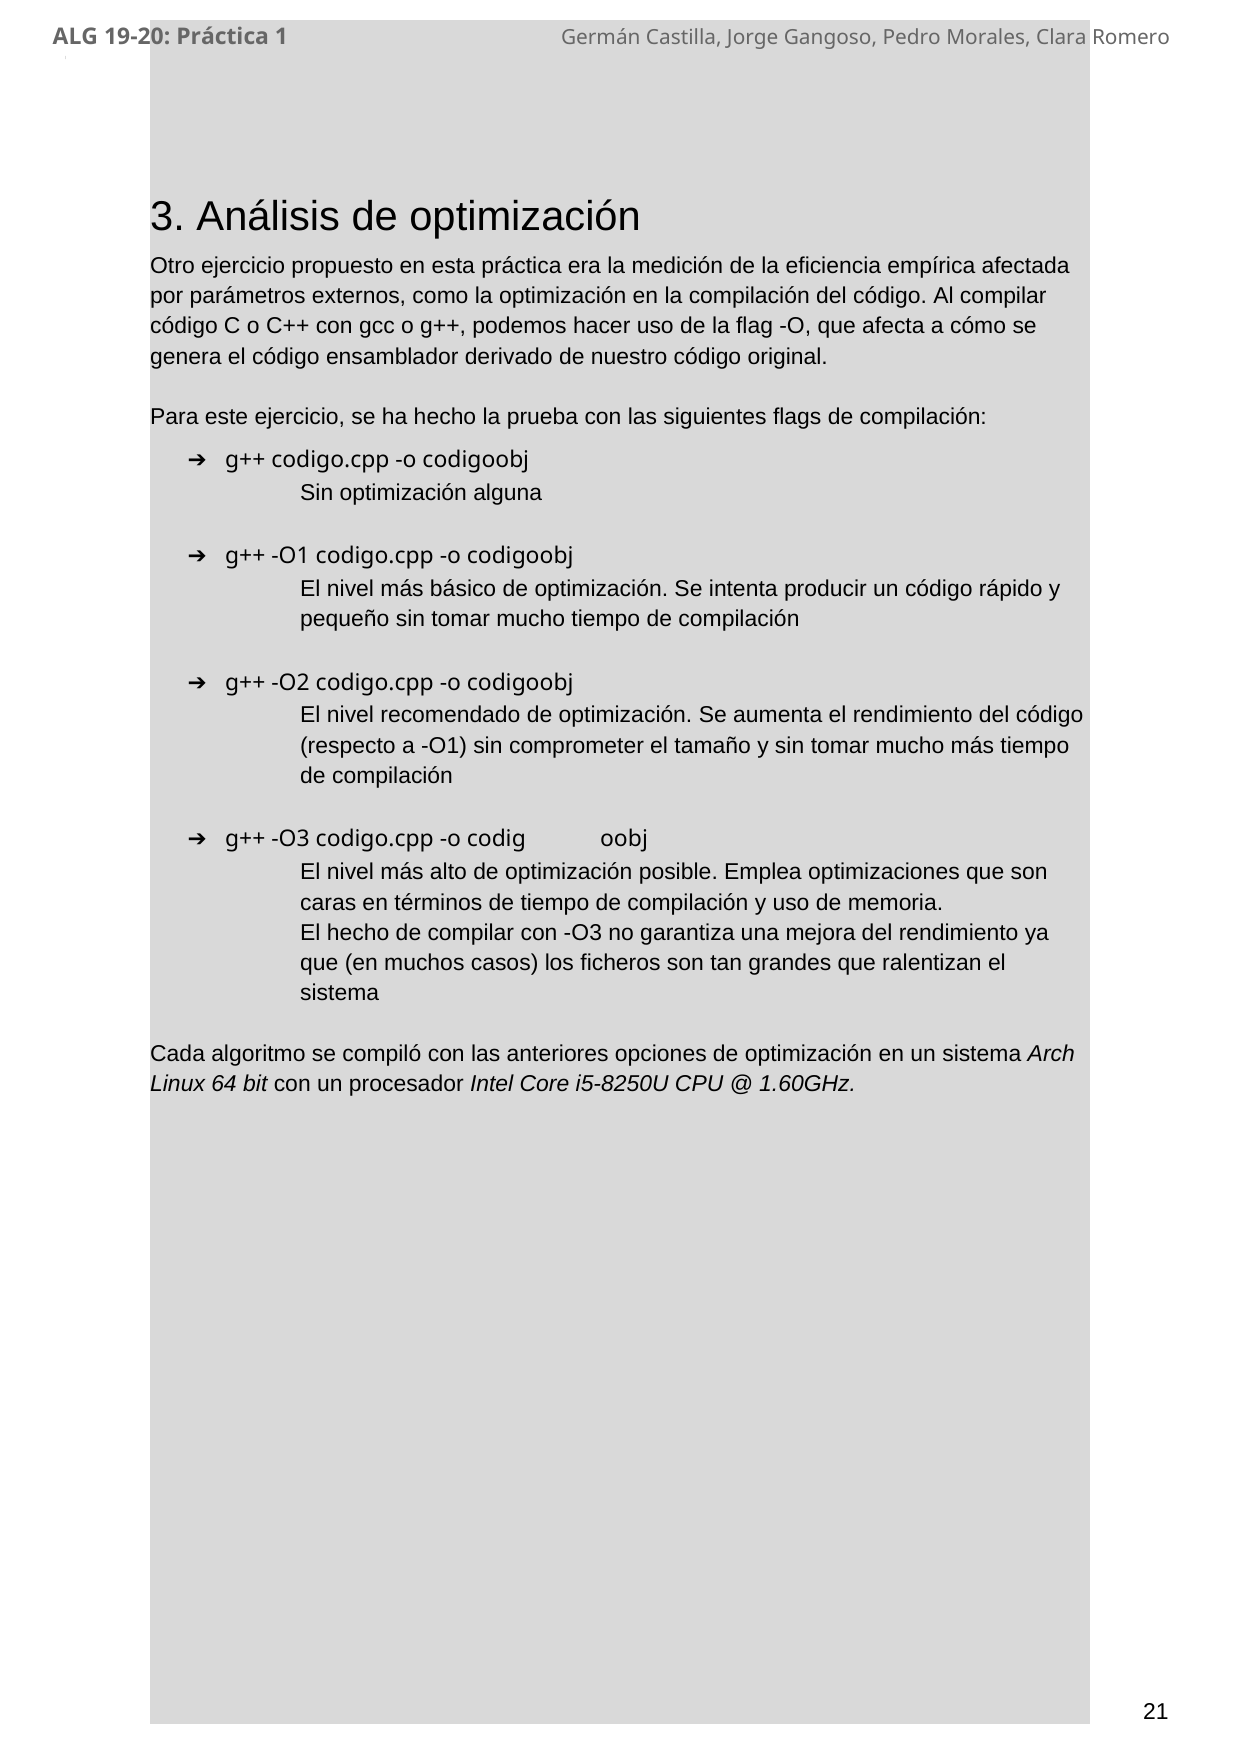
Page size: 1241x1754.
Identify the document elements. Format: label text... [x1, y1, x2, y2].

list g++ -O1 codigo.cpp -o codigoobj [187, 539, 1090, 570]
list g++ -O3 codigo.cpp -o codig oobj [187, 822, 1090, 853]
text El hecho de compilar con -O3 no garantiza una mejora del rendimiento ya que (en muchos casos) los ficheros son tan grandes que ralentizan el sistema [300, 919, 1090, 1005]
text Sin optimización alguna [300, 478, 1090, 505]
text El nivel más básico de optimización. Se intenta producir un código rápido y pequeño sin tomar mucho tiempo de compilación [300, 575, 1090, 631]
text Otro ejercicio propuesto en esta práctica era la medición de la eficiencia empírica afectada por parámetros externos, como la optimización en la compilación del código. Al compilar código C o C++ con gcc o g++, podemos hacer uso de la flag -O, que afecta a cómo se genera el código ensamblador derivado de nuestro código original. [150, 252, 1090, 369]
text Para este ejercicio, se ha hecho la prueba con las siguientes flags de compilación: [150, 403, 1090, 429]
text El nivel recomendado de optimización. Se aumenta el rendimiento del código (respecto a -O1) sin comprometer el tamaño y sin tomar mucho más tiempo de compilación [300, 701, 1090, 788]
subtitle 3. Análisis de optimización [150, 192, 1090, 239]
text Cada algoritmo se compiló con las anteriores opciones de optimización en un sistema Arch Linux 64 bit con un procesador Intel Core i5-8250U CPU @ 1.60GHz. [150, 1039, 1090, 1096]
text El nivel más alto de optimización posible. Emplea optimizaciones que son caras en términos de tiempo de compilación y uso de memoria. [300, 858, 1090, 915]
list g++ -O2 codigo.cpp -o codigoobj [187, 666, 1090, 697]
list g++ codigo.cpp -o codigoobj [187, 443, 1090, 474]
